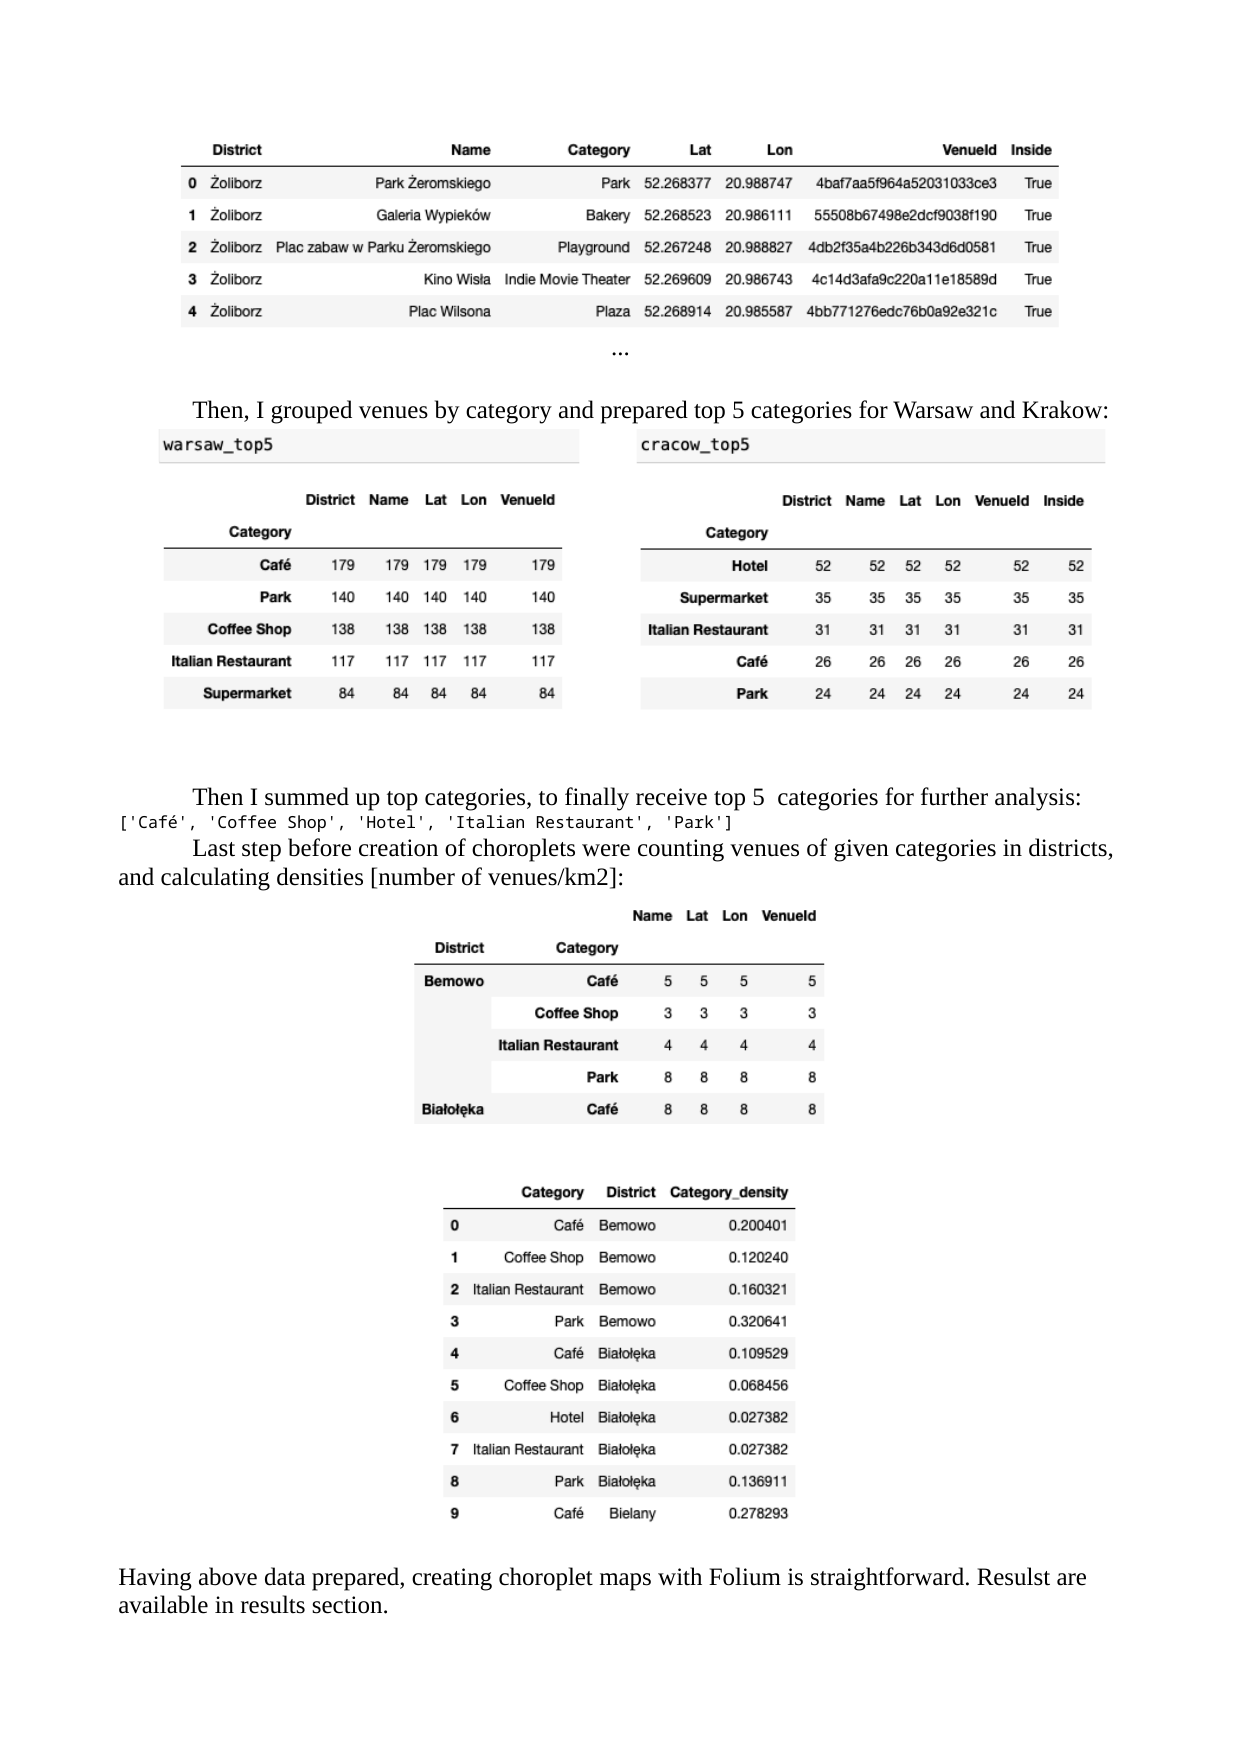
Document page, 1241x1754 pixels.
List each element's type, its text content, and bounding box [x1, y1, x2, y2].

table_header [118, 891, 1122, 1123]
table_header [118, 1124, 1122, 1158]
subtitle Then I summed up top categories, to finally receive top 5 categories for further analysis: [118, 782, 1122, 811]
table_header [118, 424, 620, 429]
picture [175, 123, 1066, 332]
picture [441, 1163, 799, 1528]
table_cell [118, 1528, 1122, 1562]
table_header [620, 424, 1122, 429]
table_header [620, 430, 1122, 753]
table_header [118, 430, 620, 753]
subtitle Then, I grouped venues by category and prepared top 5 categories for Warsaw and Krakow: [118, 395, 1122, 424]
picture [412, 896, 828, 1124]
table_cell [118, 1158, 1122, 1527]
subtitle ['Café', 'Coffee Shop', 'Hotel', 'Italian Restaurant', 'Park'] [118, 811, 1122, 833]
subtitle Last step before creation of choroplets were counting venues of given categories in districts, and calculating densities [number of venues/km2]: [118, 833, 1122, 891]
picture [636, 429, 1106, 719]
subtitle Having above data prepared, creating choroplet maps with Folium is straightforward. Resulst are available in results section. [118, 1562, 1122, 1619]
table_header ... [118, 118, 1122, 366]
picture [158, 429, 580, 715]
